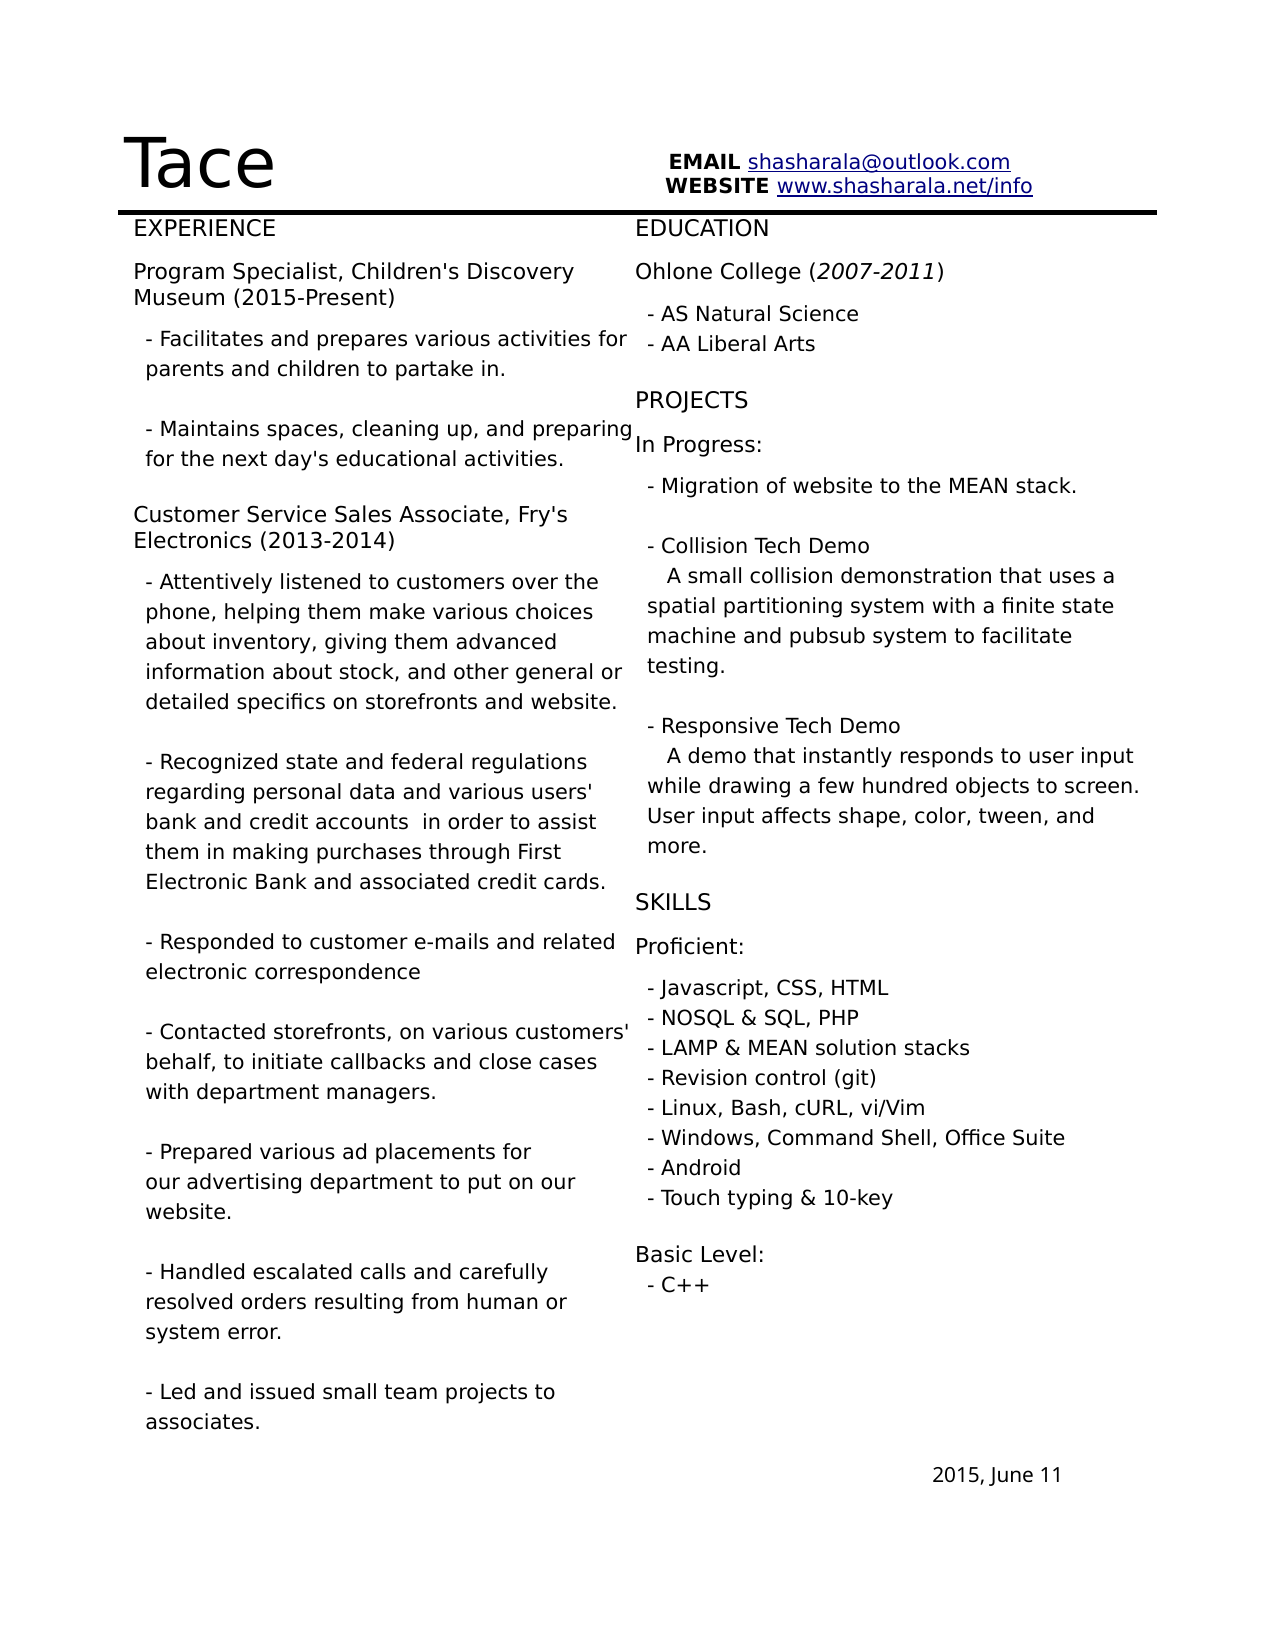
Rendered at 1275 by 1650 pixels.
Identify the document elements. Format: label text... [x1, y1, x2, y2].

table_header Tace [118, 118, 637, 209]
text 2015, June 11 [118, 1461, 1157, 1489]
table_header EMAIL shasharala@outlook.com WEBSITE www.shasharala.net/info [638, 118, 1157, 209]
table_header EDUCATION Ohlone College (2007-2011) - AS Natural Science - AA Liberal Arts PROJECTS In Progress: - Migration of website to the MEAN stack. - Collision Tech Demo A small collision demonstration that uses a spatial partitioning system with a finite state machine and pubsub system to facilitate testing. - Responsive Tech Demo A demo that instantly responds to user input while drawing a few hundred objects to screen. User input affects shape, color, tween, and more. SKILLS Proficient: - Javascript, CSS, HTML - NOSQL & SQL, PHP - LAMP & MEAN solution stacks - Revision control (git) - Linux, Bash, cURL, vi/Vim - Windows, Command Shell, Office Suite - Android - Touch typing & 10-key Basic Level: - C++ [635, 215, 1146, 1436]
table_header EXPERIENCE Program Specialist, Children's Discovery Museum (2015-Present) - Facilitates and prepares various activities for parents and children to partake in. - Maintains spaces, cleaning up, and preparing for the next day's educational activities. Customer Service Sales Associate, Fry's Electronics (2013-2014) - Attentively listened to customers over the phone, helping them make various choices about inventory, giving them advanced information about stock, and other general or detailed specifics on storefronts and website. - Recognized state and federal regulations regarding personal data and various users' bank and credit accounts in order to assist them in making purchases through First Electronic Bank and associated credit cards. - Responded to customer e-mails and related electronic correspondence - Contacted storefronts, on various customers' behalf, to initiate callbacks and close cases with department managers. - Prepared various ad placements for our advertising department to put on our website. - Handled escalated calls and carefully resolved orders resulting from human or system error. - Led and issued small team projects to associates. [133, 215, 635, 1436]
